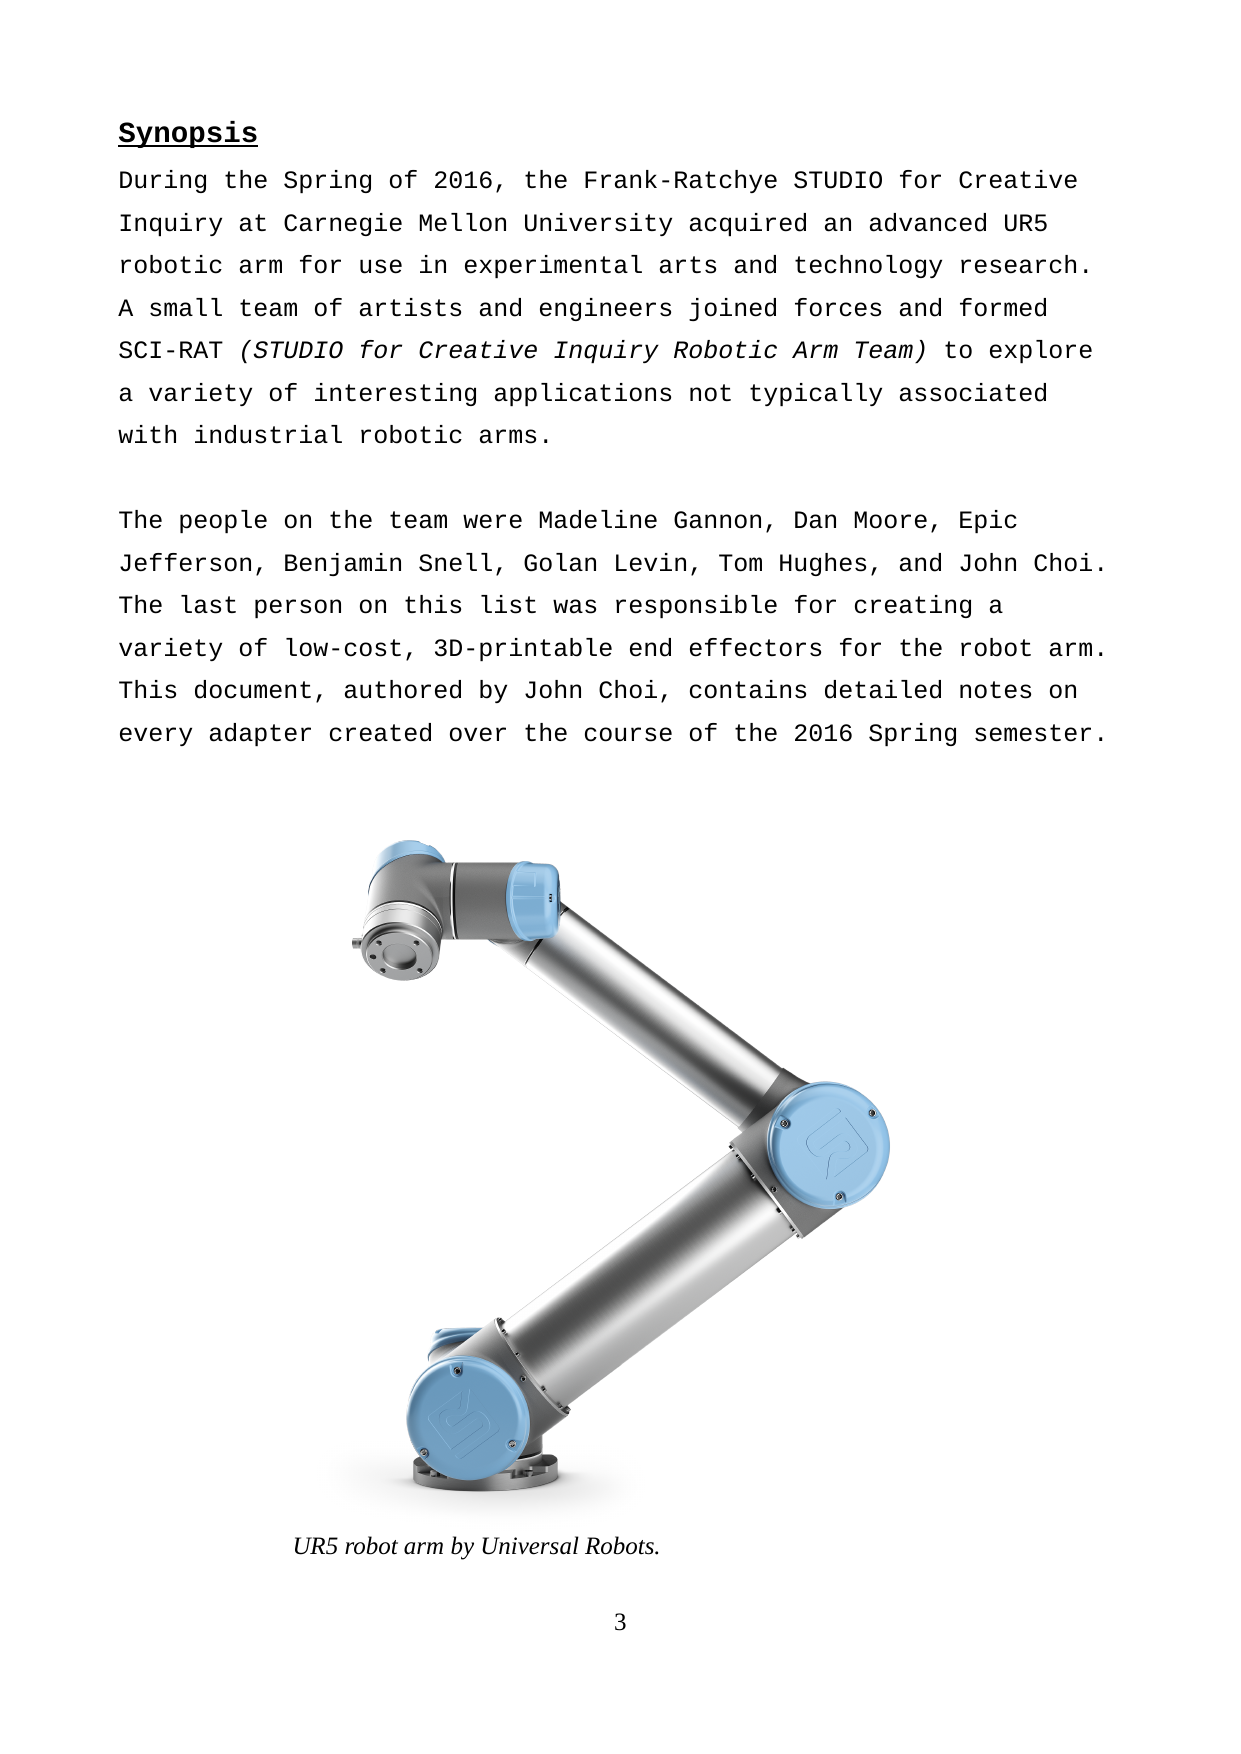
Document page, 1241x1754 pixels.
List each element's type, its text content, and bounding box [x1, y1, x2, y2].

text Synopsis [118, 118, 1122, 151]
text The people on the team were Madeline Gannon, Dan Moore, Epic Jefferson, Benjamin Snell, Golan Levin, Tom Hughes, and John Choi. [118, 508, 1122, 578]
picture [292, 781, 948, 1532]
text During the Spring of 2016, the Frank-Ratchye STUDIO for Creative Inquiry at Carnegie Mellon University acquired an advanced UR5 robotic arm for use in experimental arts and technology research. A small team of artists and engineers joined forces and formed SCI-RAT (STUDIO for Creative Inquiry Robotic Arm Team) to explore a variety of interesting applications not typically associated with industrial robotic arms. [118, 168, 1122, 451]
text The last person on this list was responsible for creating a variety of low-cost, 3D-printable end effectors for the robot arm. This document, authored by John Choi, contains detailed notes on every adapter created over the course of the 2016 Spring semester. [118, 593, 1122, 748]
text UR5 robot arm by Universal Robots. [292, 1532, 948, 1560]
